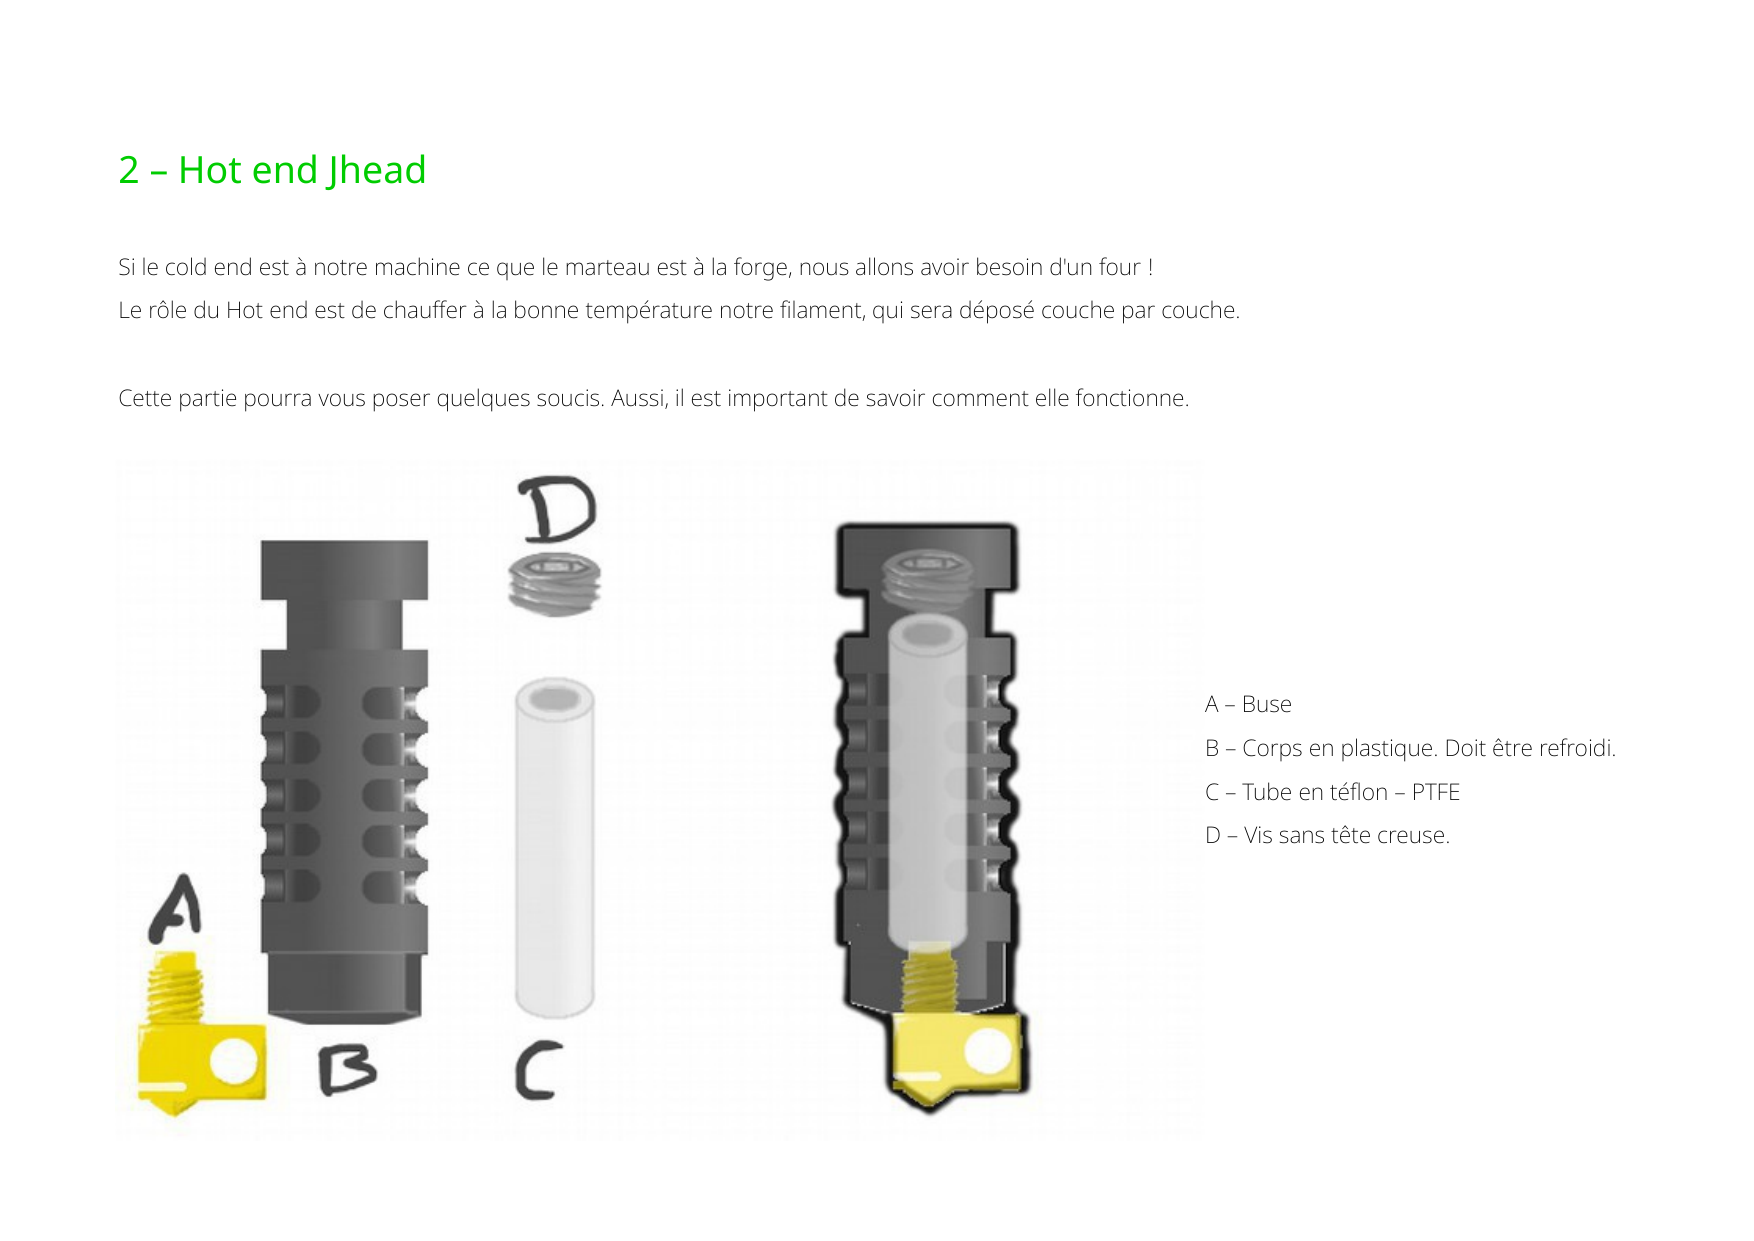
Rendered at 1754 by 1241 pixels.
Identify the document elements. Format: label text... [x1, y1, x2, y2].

text Le rôle du Hot end est de chauffer à la bonne température notre filament, qui sera déposé couche par couche. [118, 294, 1636, 325]
text C – Tube en téflon – PTFE [1205, 775, 1636, 807]
subtitle 2 – Hot end Jhead [118, 143, 1636, 194]
text D – Vis sans tête creuse. [1205, 819, 1636, 850]
picture [115, 459, 1205, 1141]
text B – Corps en plastique. Doit être refroidi. [1205, 732, 1636, 763]
text Si le cold end est à notre machine ce que le marteau est à la forge, nous allons avoir besoin d'un four ! [118, 250, 1636, 282]
text A – Buse [1205, 688, 1636, 719]
text Cette partie pourra vous poser quelques soucis. Aussi, il est important de savoir comment elle fonctionne. [118, 382, 1636, 413]
